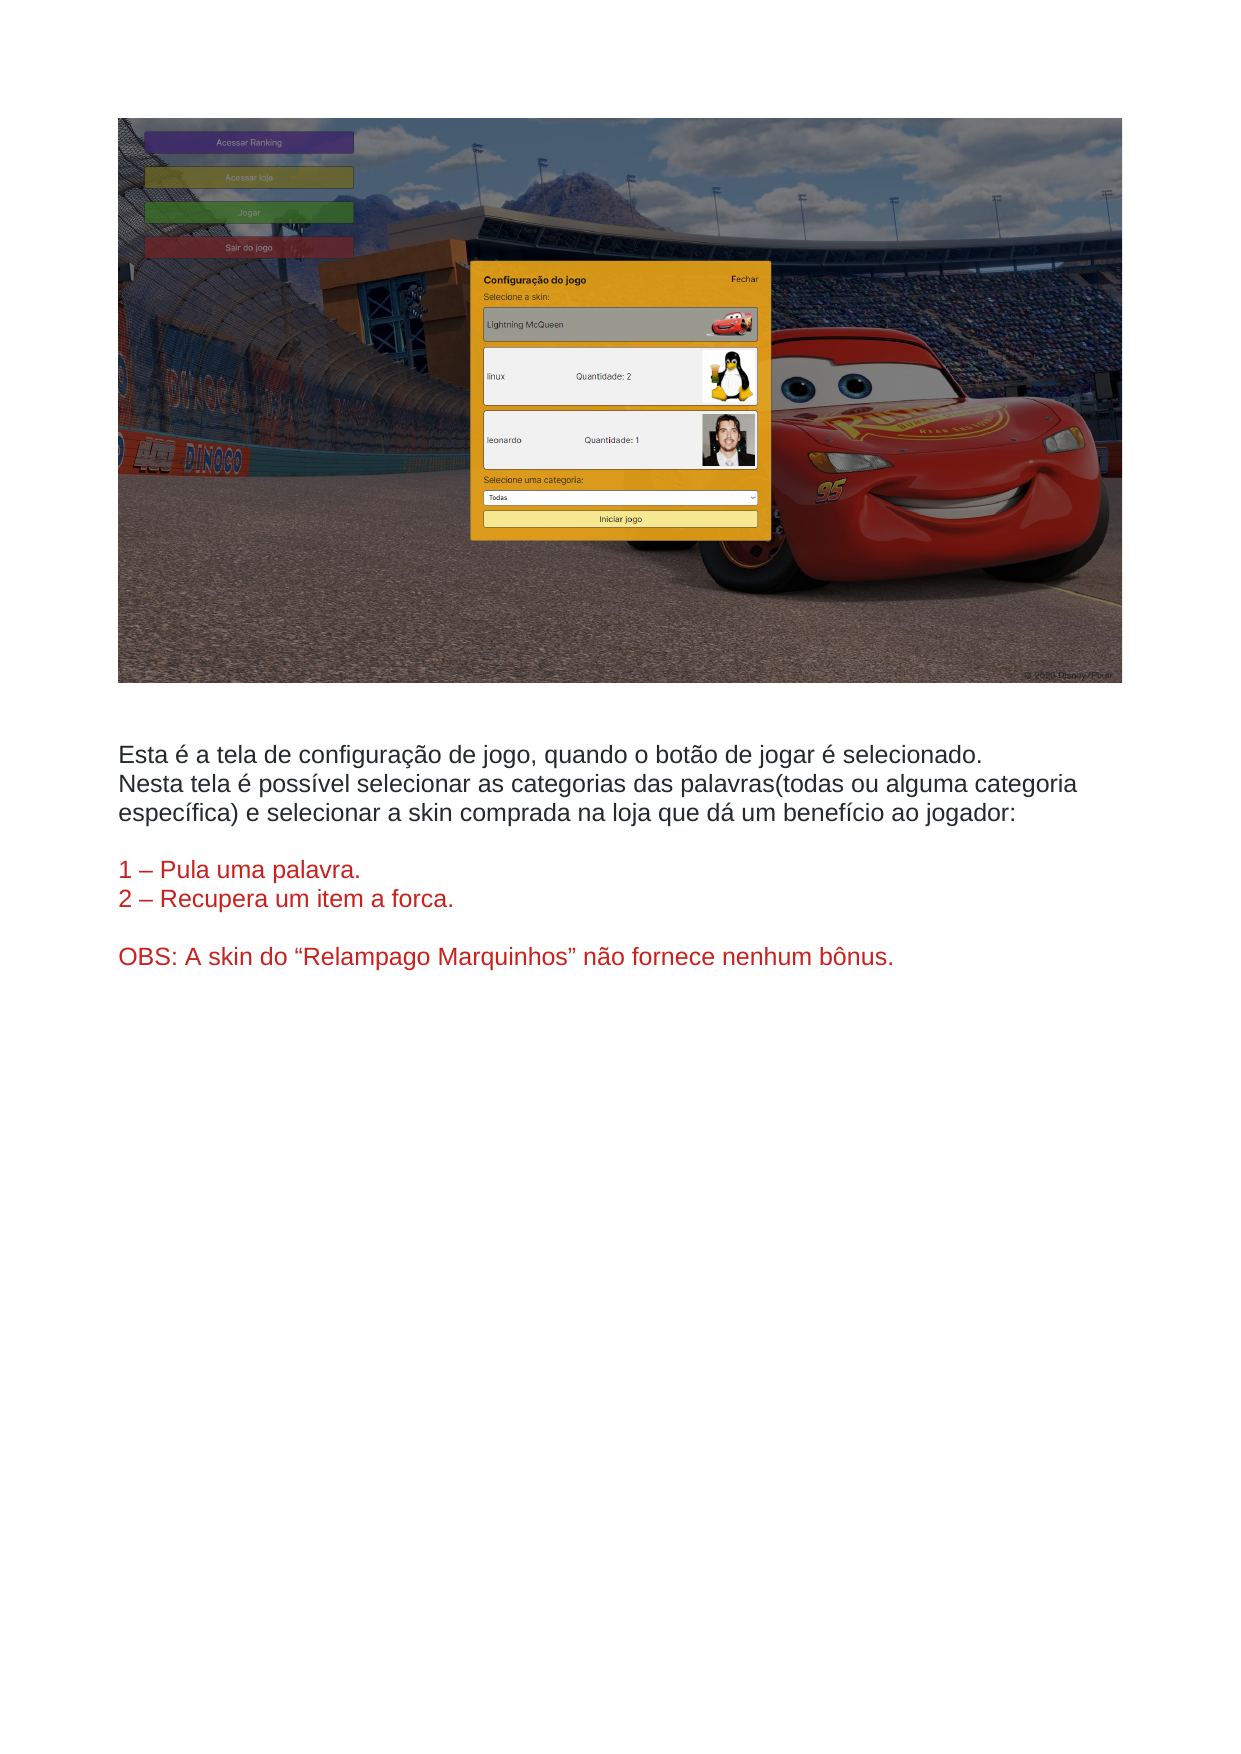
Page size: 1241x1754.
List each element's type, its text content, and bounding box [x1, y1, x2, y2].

picture [118, 118, 1123, 683]
text 1 – Pula uma palavra. 2 – Recupera um item a forca. OBS: A skin do “Relampago Marquinhos” não fornece nenhum bônus. [118, 827, 1122, 970]
text Esta é a tela de configuração de jogo, quando o botão de jogar é selecionado. Nesta tela é possível selecionar as categorias das palavras(todas ou alguma categoria específica) e selecionar a skin comprada na loja que dá um benefício ao jogador: [118, 740, 1122, 827]
